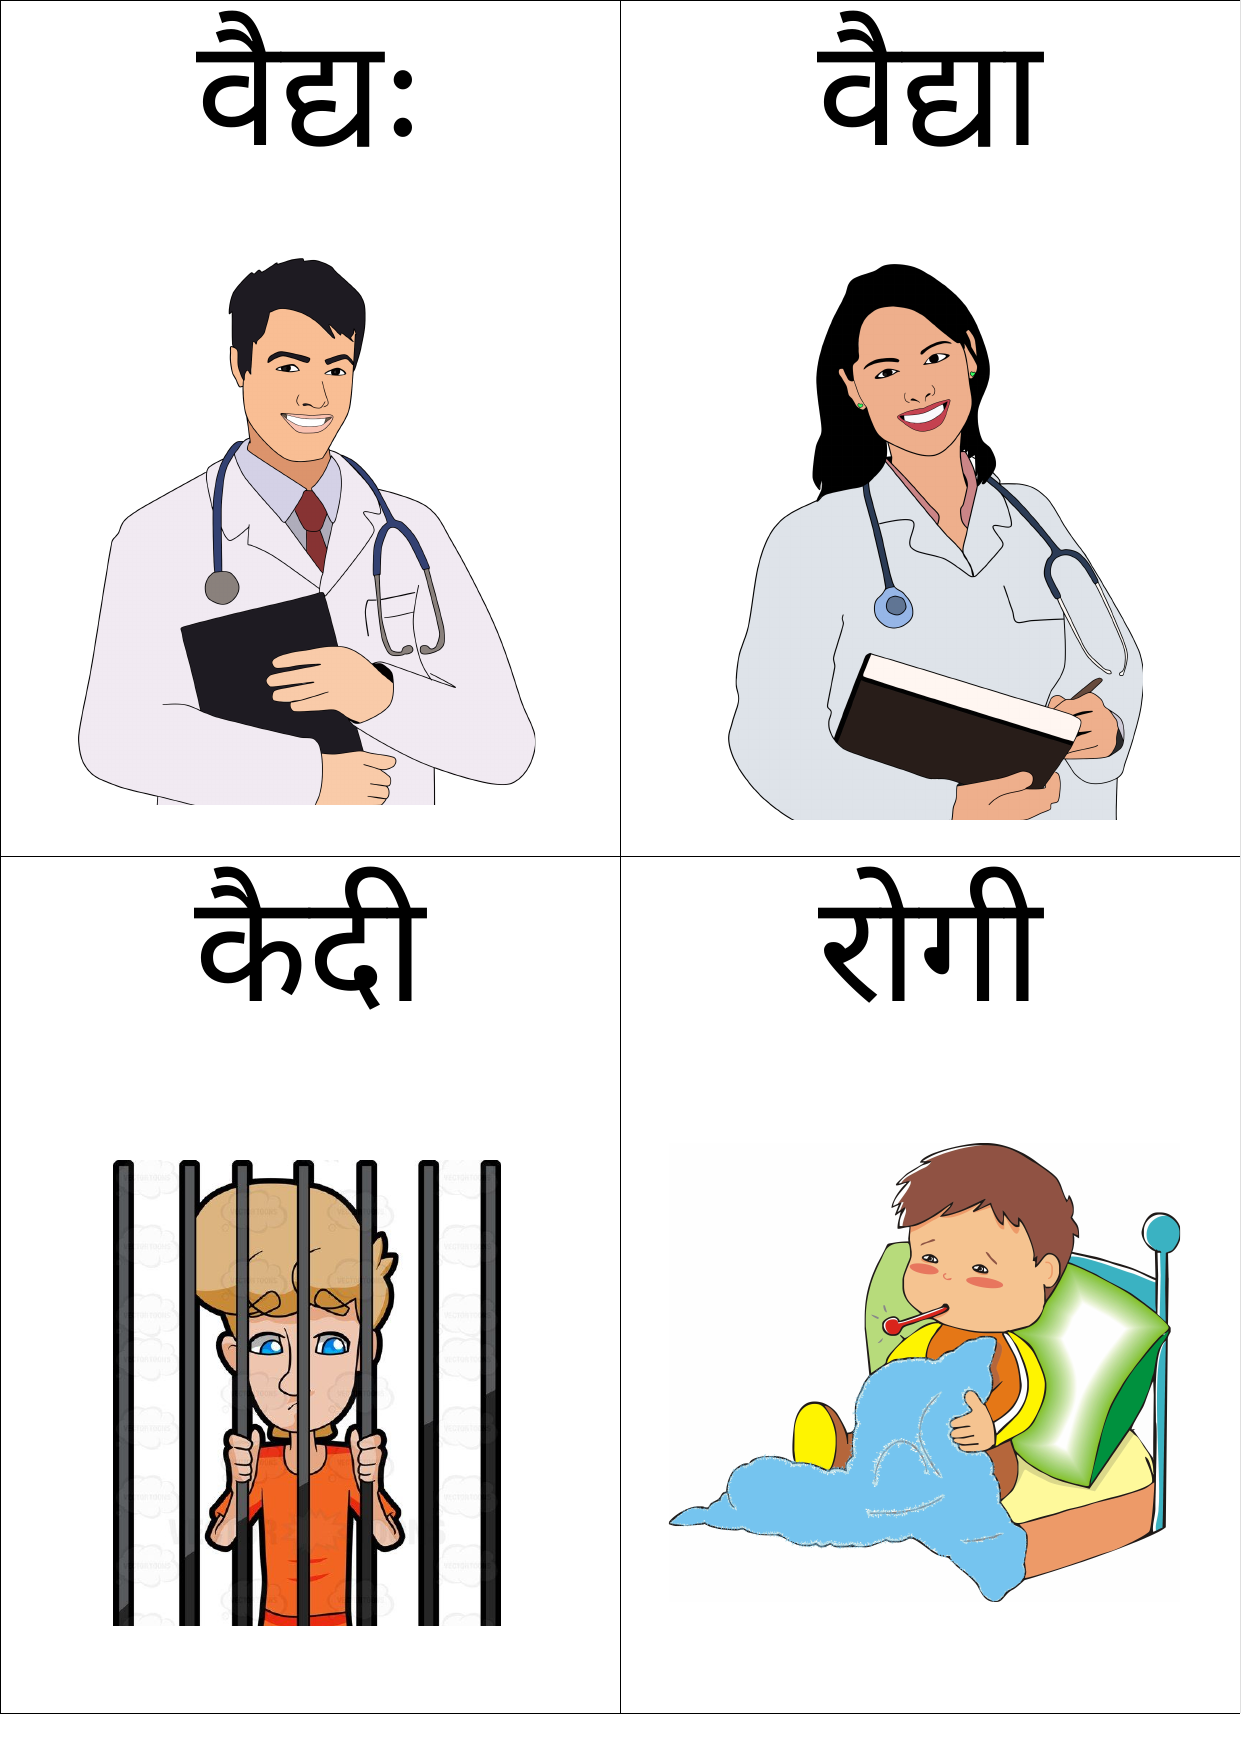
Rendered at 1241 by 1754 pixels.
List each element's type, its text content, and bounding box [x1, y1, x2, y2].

picture [728, 264, 1143, 820]
table_cell कैदी [1, 857, 620, 1712]
picture [78, 258, 536, 805]
table_cell वैद्या [621, 1, 1240, 856]
table_cell रोगी [621, 857, 1240, 1712]
picture [113, 1160, 501, 1626]
table_cell वैद्यः [1, 1, 620, 856]
picture [668, 1143, 1181, 1602]
